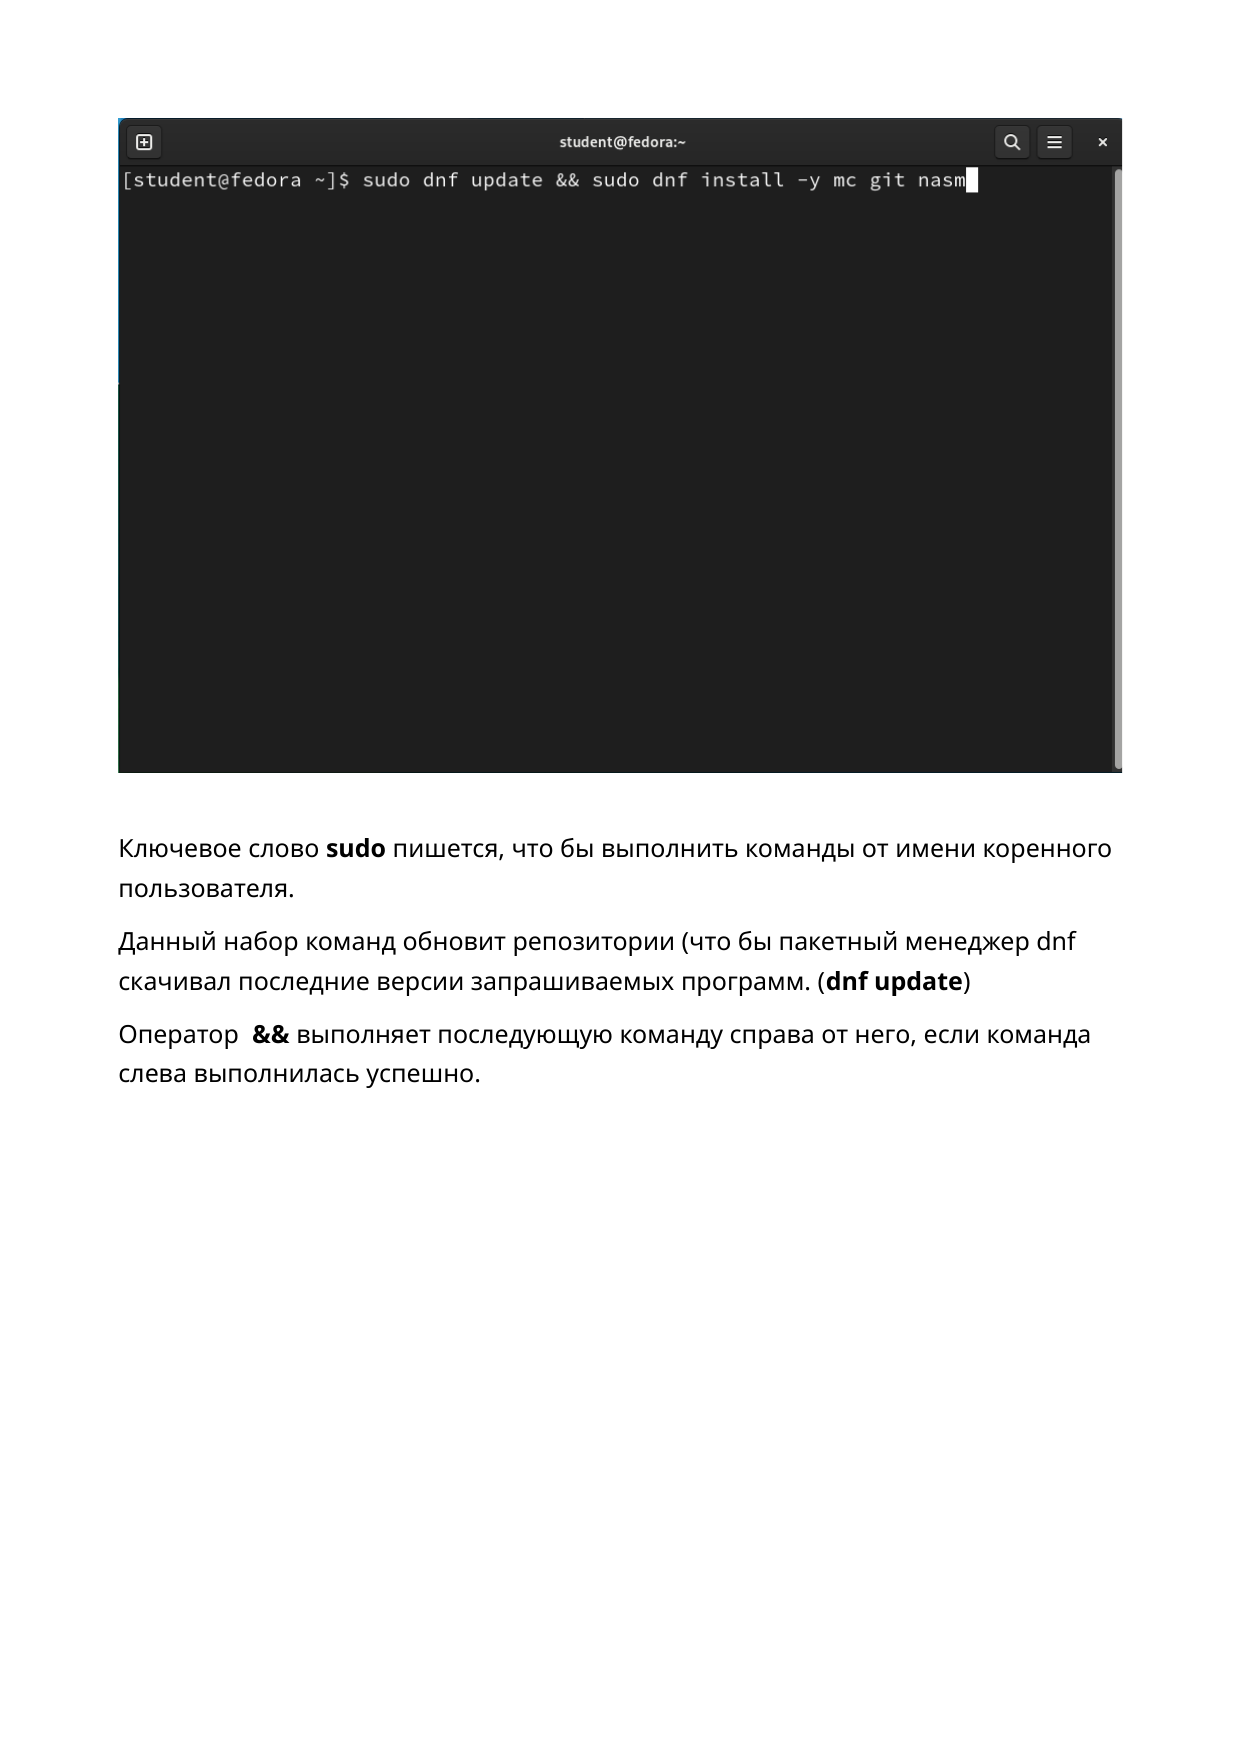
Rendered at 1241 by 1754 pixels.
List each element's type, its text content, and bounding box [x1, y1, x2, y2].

text Оператор && выполняет последующую команду справа от него, если команда слева выполнилась успешно. [118, 1017, 1122, 1090]
text Ключевое слово sudo пишется, что бы выполнить команды от имени коренного пользователя. [118, 831, 1122, 904]
picture [118, 118, 1123, 773]
text Данный набор команд обновит репозитории (что бы пакетный менеджер dnf скачивал последние версии запрашиваемых программ. (dnf update) [118, 924, 1122, 997]
